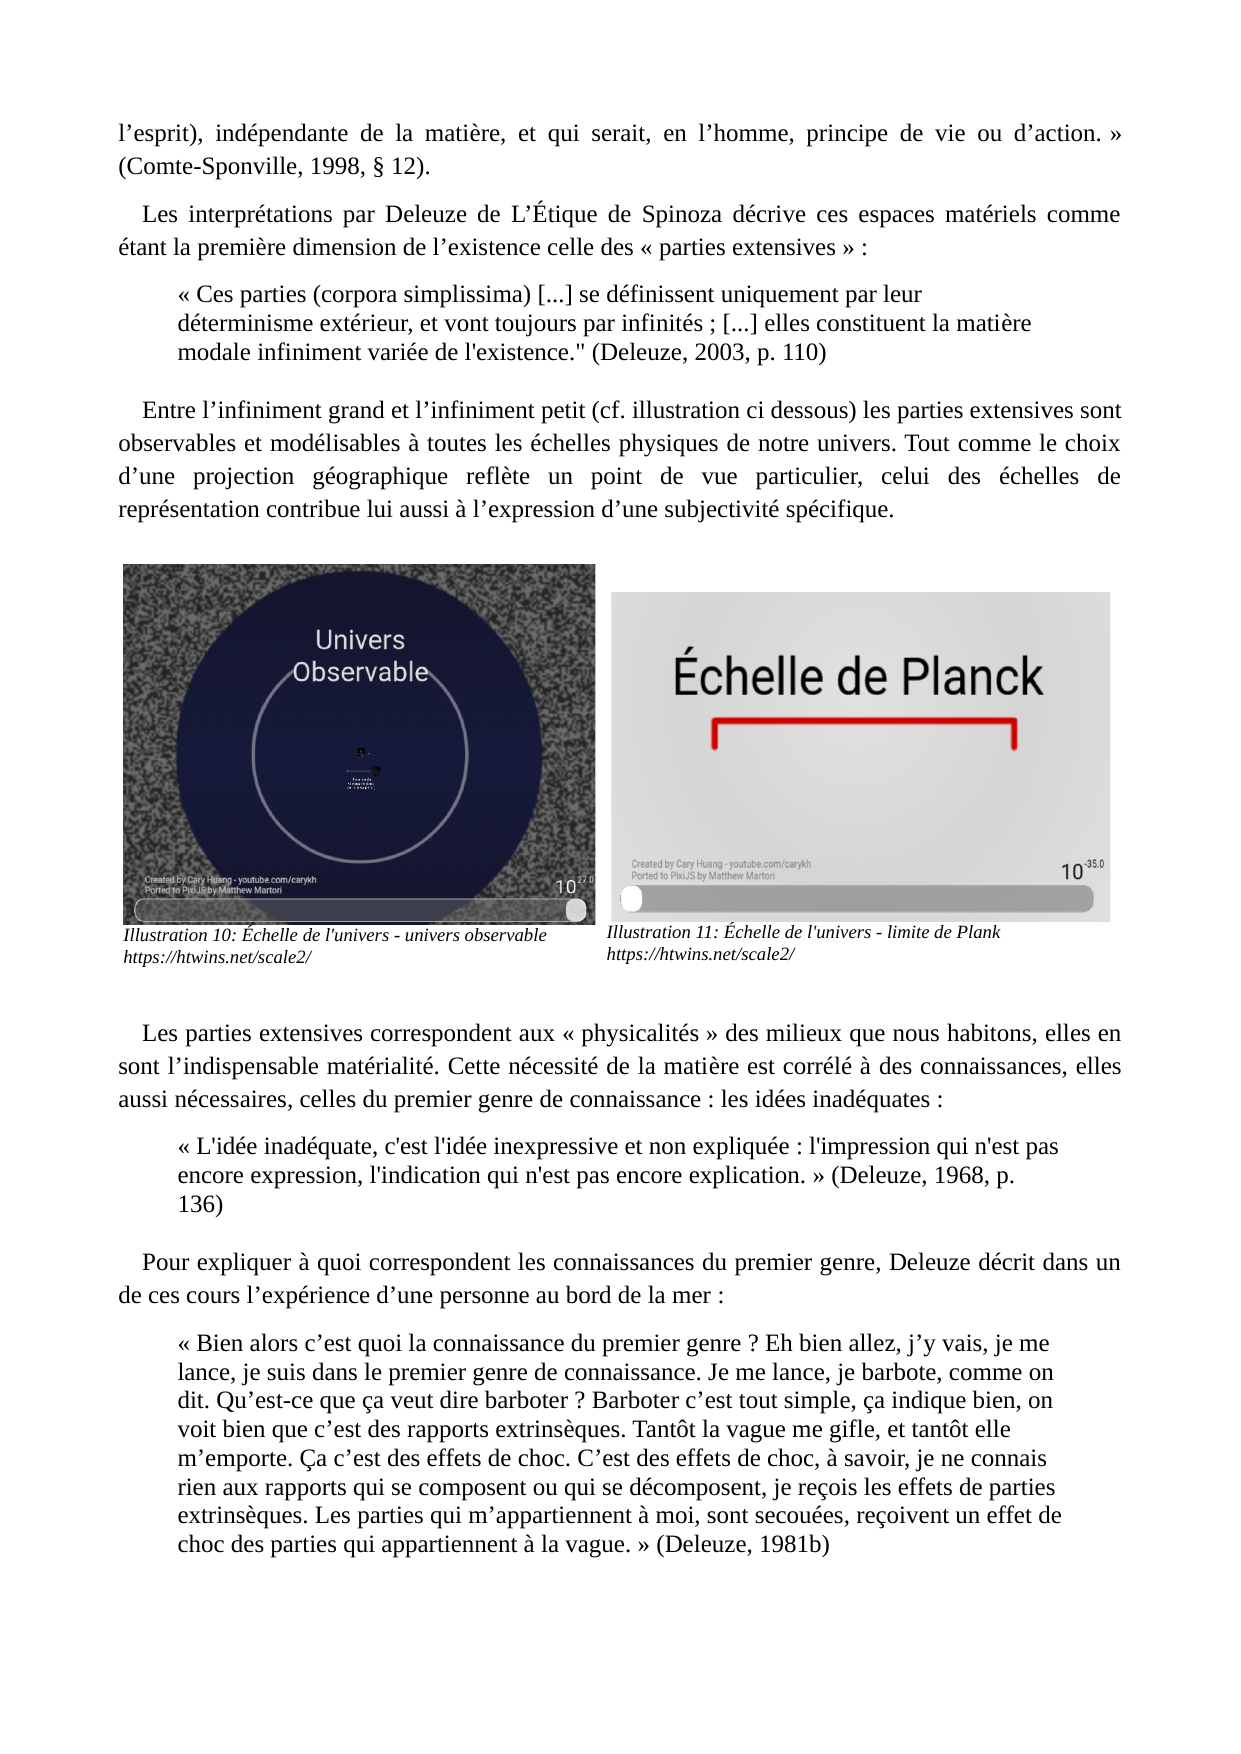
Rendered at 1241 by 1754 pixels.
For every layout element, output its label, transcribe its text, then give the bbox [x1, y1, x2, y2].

text « Bien alors c’est quoi la connaissance du premier genre ? Eh bien allez, j’y vais, je me lance, je suis dans le premier genre de connaissance. Je me lance, je barbote, comme on dit. Qu’est-ce que ça veut dire barboter ? Barboter c’est tout simple, ça indique bien, on voit bien que c’est des rapports extrinsèques. Tantôt la vague me gifle, et tantôt elle m’emporte. Ça c’est des effets de choc. C’est des effets de choc, à savoir, je ne connais rien aux rapports qui se composent ou qui se décomposent, je reçois les effets de parties extrinsèques. Les parties qui m’appartiennent à moi, sont secouées, reçoivent un effet de choc des parties qui appartiennent à la vague. » (Deleuze, 1981b) [177, 1328, 1063, 1558]
picture [123, 564, 596, 925]
text Illustration 11: Échelle de l'univers - limite de Plank https://htwins.net/scale2/ [606, 593, 1116, 964]
text Les interprétations par Deleuze de L’Étique de Spinoza décrive ces espaces matériels comme étant la première dimension de l’existence celle des « parties extensives » : [118, 199, 1122, 261]
text Les parties extensives correspondent aux « physicalités » des milieux que nous habitons, elles en sont l’indispensable matérialité. Cette nécessité de la matière est corrélé à des connaissances, elles aussi nécessaires, celles du premier genre de connaissance : les idées inadéquates : [118, 1018, 1122, 1113]
text l’esprit), indépendante de la matière, et qui serait, en l’homme, principe de vie ou d’action. » (Comte-Sponville, 1998, § 12). [118, 118, 1122, 180]
text « L'idée inadéquate, c'est l'idée inexpressive et non expliquée : l'impression qui n'est pas encore expression, l'indication qui n'est pas encore explication. » (Deleuze, 1968, p. 136) [177, 1131, 1063, 1218]
picture [611, 592, 1111, 922]
text Entre l’infiniment grand et l’infiniment petit (cf. illustration ci dessous) les parties extensives sont observables et modélisables à toutes les échelles physiques de notre univers. Tout comme le choix d’une projection géographique reflète un point de vue particulier, celui des échelles de représentation contribue lui aussi à l’expression d’une subjectivité spécifique. [118, 395, 1122, 523]
text Illustration 10: Échelle de l'univers - univers observable https://htwins.net/scale2/ [123, 925, 595, 967]
text Pour expliquer à quoi correspondent les connaissances du premier genre, Deleuze décrit dans un de ces cours l’expérience d’une personne au bord de la mer : [118, 1247, 1122, 1309]
text « Ces parties (corpora simplissima) [...] se définissent uniquement par leur déterminisme extérieur, et vont toujours par infinités ; [...] elles constituent la matière modale infiniment variée de l'existence." (Deleuze, 2003, p. 110) [177, 279, 1063, 366]
